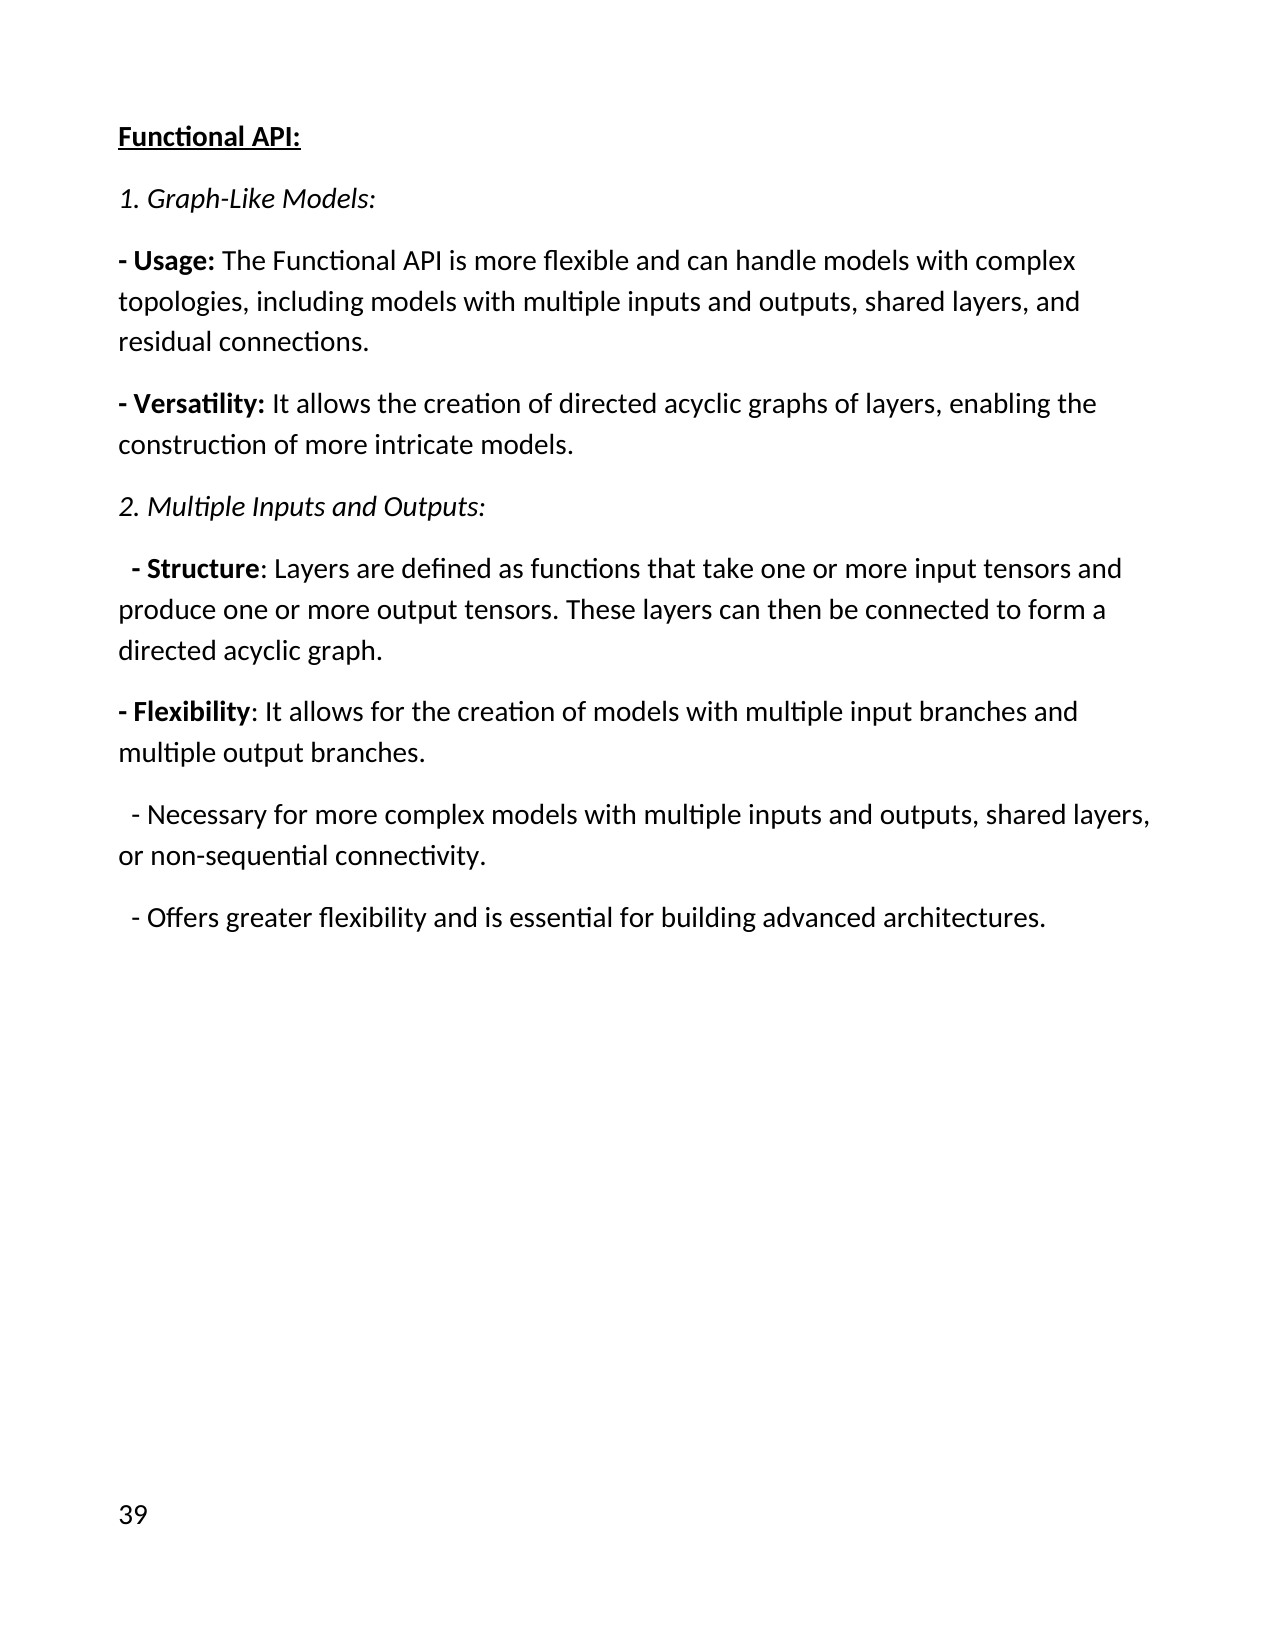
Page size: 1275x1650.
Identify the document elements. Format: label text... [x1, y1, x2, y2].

text - Structure: Layers are defined as functions that take one or more input tensors and produce one or more output tensors. These layers can then be connected to form a directed acyclic graph. [118, 550, 1157, 667]
text - Versatility: It allows the creation of directed acyclic graphs of layers, enabling the construction of more intricate models. [118, 385, 1157, 462]
text - Flexibility: It allows for the creation of models with multiple input branches and multiple output branches. [118, 693, 1157, 770]
text Functional API: [118, 118, 1157, 154]
text 1. Graph-Like Models: [118, 180, 1157, 216]
text - Offers greater flexibility and is essential for building advanced architectures. [118, 899, 1157, 934]
text 2. Multiple Inputs and Outputs: [118, 488, 1157, 524]
text - Necessary for more complex models with multiple inputs and outputs, shared layers, or non-sequential connectivity. [118, 796, 1157, 873]
text - Usage: The Functional API is more flexible and can handle models with complex topologies, including models with multiple inputs and outputs, shared layers, and residual connections. [118, 242, 1157, 359]
